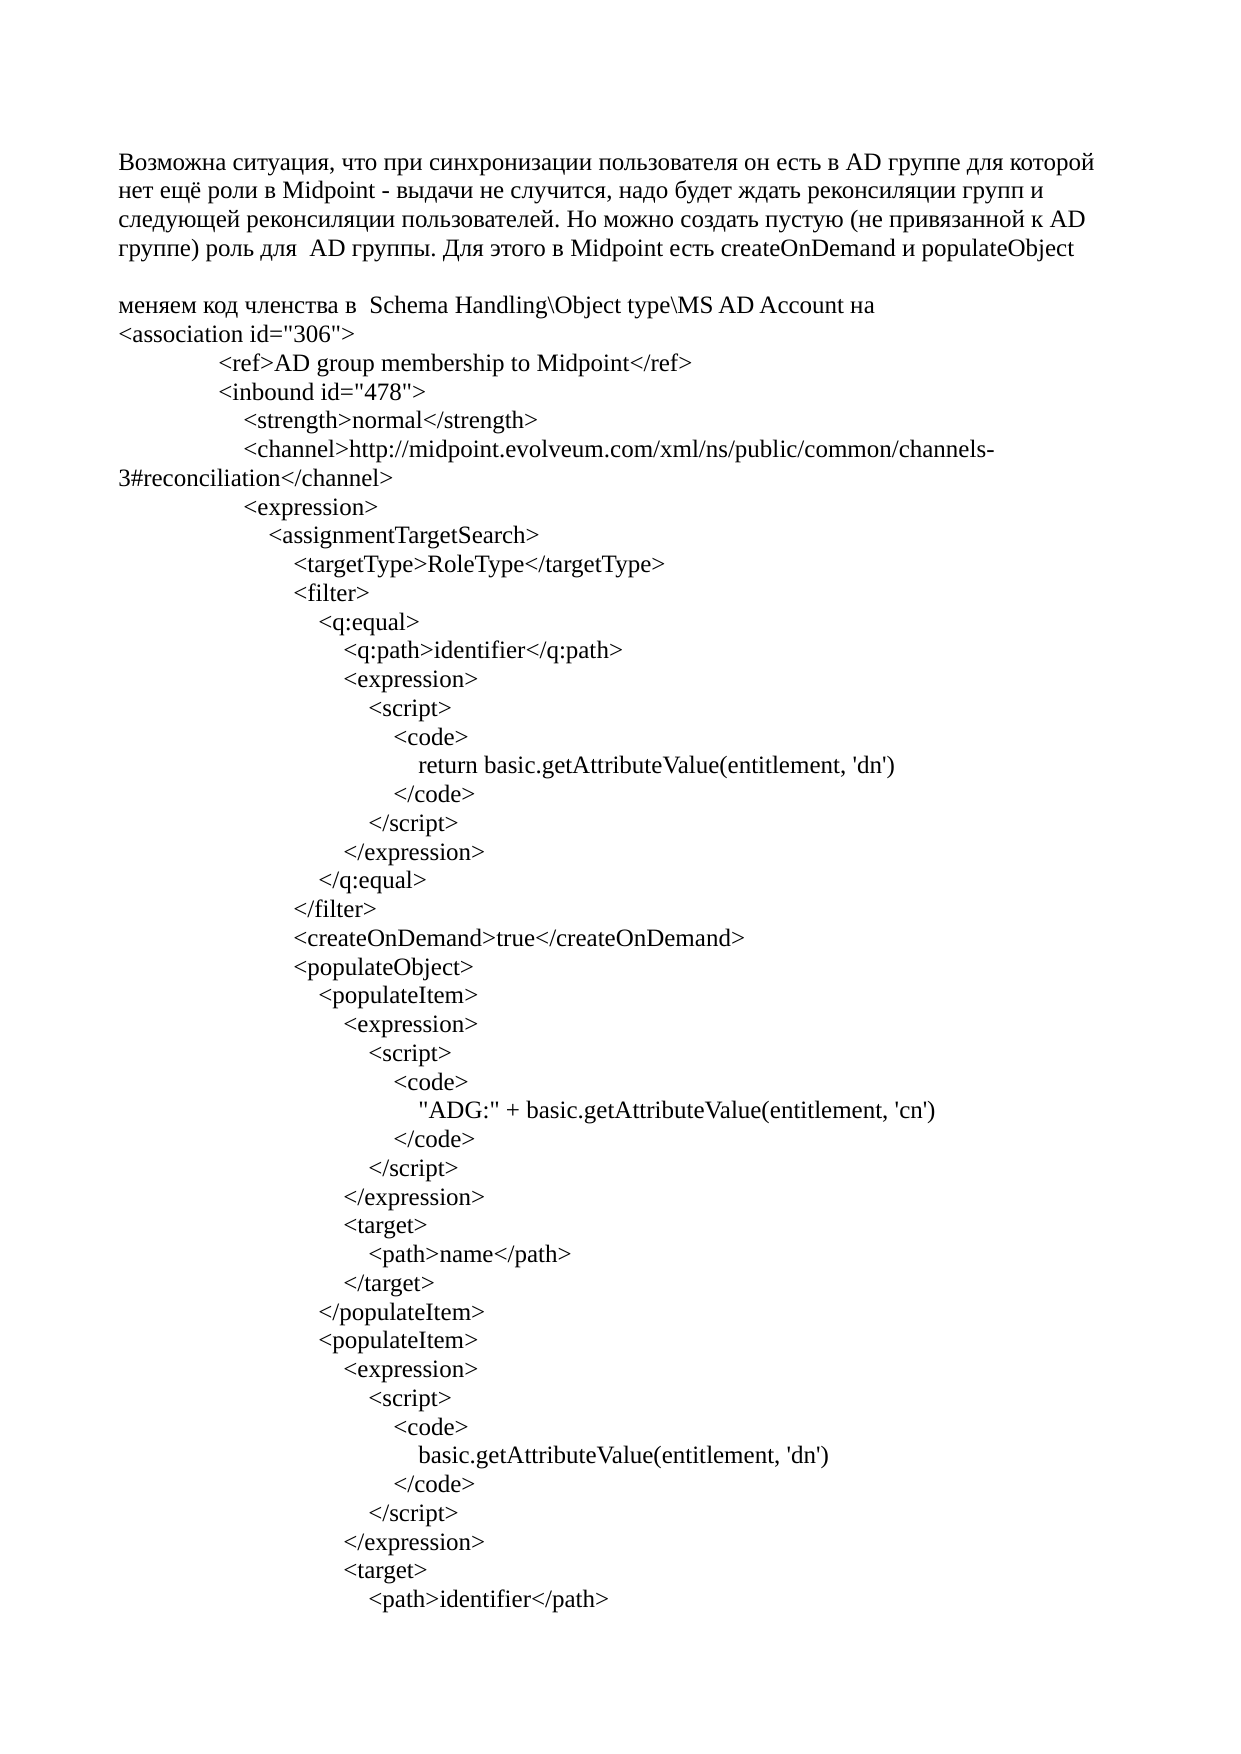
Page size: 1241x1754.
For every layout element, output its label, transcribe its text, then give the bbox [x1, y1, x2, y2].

text <expression> [118, 1009, 1122, 1038]
text <expression> [118, 1354, 1122, 1383]
text Возможна ситуация, что при синхронизации пользователя он есть в AD группе для которой нет ещё роли в Midpoint - выдачи не случится, надо будет ждать реконсиляции групп и следующей реконсиляции пользователей. Но можно создать пустую (не привязанной к AD группе) роль для AD группы. Для этого в Midpoint есть createOnDemand и populateObject [118, 147, 1122, 262]
text </populateItem> [118, 1297, 1122, 1326]
text <filter> [118, 578, 1122, 607]
text </filter> [118, 894, 1122, 923]
text <q:equal> [118, 607, 1122, 636]
text </code> [118, 1124, 1122, 1153]
text "ADG:" + basic.getAttributeValue(entitlement, 'cn') [118, 1096, 1122, 1124]
text </code> [118, 779, 1122, 808]
text <q:path>identifier</q:path> [118, 636, 1122, 664]
text </expression> [118, 1182, 1122, 1211]
text </q:equal> [118, 866, 1122, 894]
text <target> [118, 1556, 1122, 1584]
text </expression> [118, 1527, 1122, 1556]
text <channel>http://midpoint.evolveum.com/xml/ns/public/common/channels-3#reconciliation</channel> [118, 434, 1122, 492]
text </expression> [118, 837, 1122, 866]
text </script> [118, 1153, 1122, 1182]
text <createOnDemand>true</createOnDemand> [118, 923, 1122, 952]
text <code> [118, 1067, 1122, 1096]
text <inbound id="478"> [118, 377, 1122, 406]
text </code> [118, 1469, 1122, 1498]
text <script> [118, 693, 1122, 722]
text <populateItem> [118, 981, 1122, 1009]
text <path>name</path> [118, 1239, 1122, 1268]
text <assignmentTargetSearch> [118, 521, 1122, 549]
text <ref>AD group membership to Midpoint</ref> [118, 348, 1122, 377]
text <populateItem> [118, 1326, 1122, 1354]
text basic.getAttributeValue(entitlement, 'dn') [118, 1441, 1122, 1469]
text return basic.getAttributeValue(entitlement, 'dn') [118, 751, 1122, 779]
text <expression> [118, 664, 1122, 693]
text </script> [118, 808, 1122, 837]
text <association id="306"> [118, 319, 1122, 348]
text <code> [118, 1412, 1122, 1441]
text <expression> [118, 492, 1122, 521]
text <script> [118, 1038, 1122, 1067]
text <script> [118, 1383, 1122, 1412]
text </target> [118, 1268, 1122, 1297]
text <target> [118, 1211, 1122, 1239]
text <path>identifier</path> [118, 1584, 1122, 1613]
text <populateObject> [118, 952, 1122, 981]
text <code> [118, 722, 1122, 751]
text </script> [118, 1498, 1122, 1527]
text <targetType>RoleType</targetType> [118, 549, 1122, 578]
text меняем код членства в Schema Handling\Object type\MS AD Account на [118, 291, 1122, 319]
text <strength>normal</strength> [118, 406, 1122, 434]
